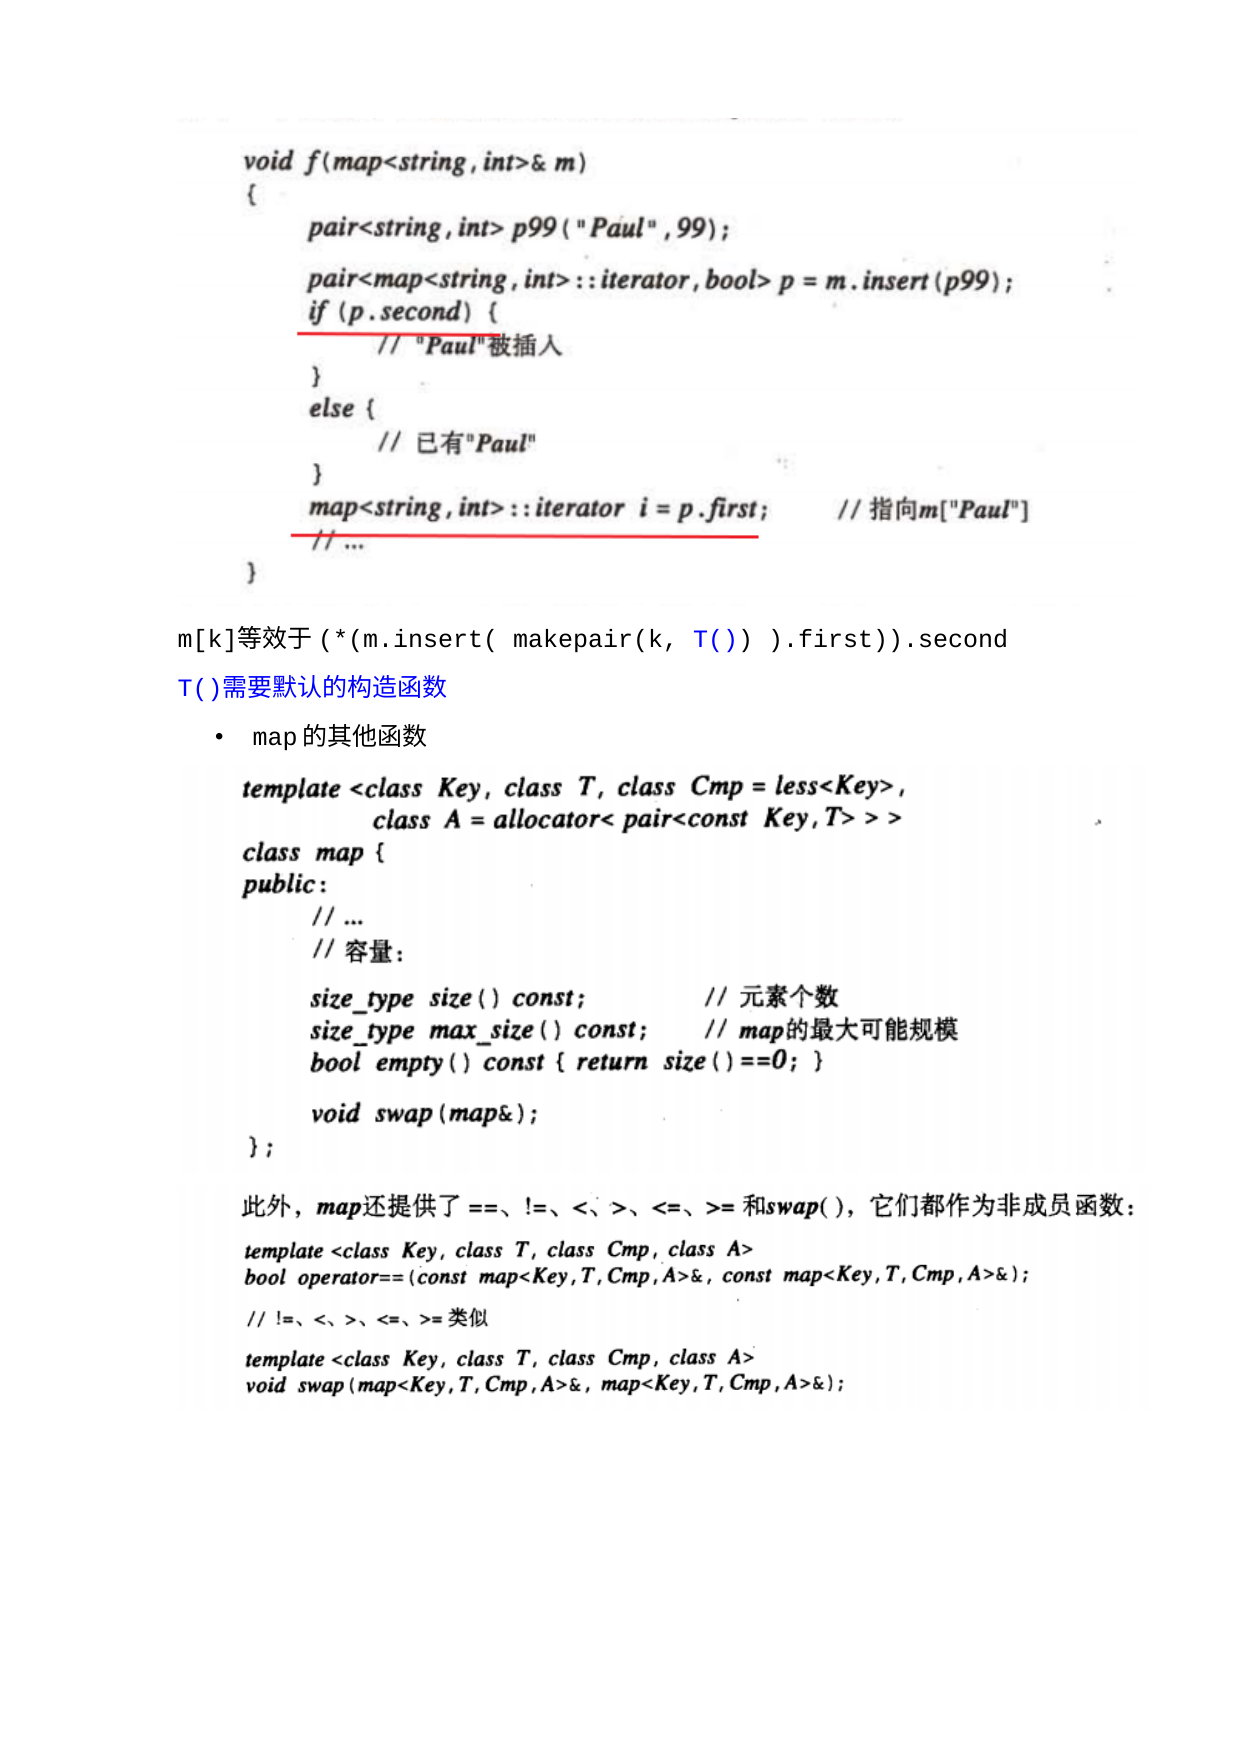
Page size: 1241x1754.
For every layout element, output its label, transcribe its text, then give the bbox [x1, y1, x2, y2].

picture [177, 765, 1152, 1173]
text m[k]等效于 (*(m.insert( makepair(k, T()) ).first)).second [318, 618, 1152, 654]
list map的其他函数 [215, 716, 302, 752]
picture [177, 1185, 1152, 1410]
list map的其他函数 [427, 716, 1152, 752]
text T()需要默认的构造函数 [177, 667, 222, 675]
picture [177, 118, 1139, 606]
text T()需要默认的构造函数 [447, 667, 1152, 703]
